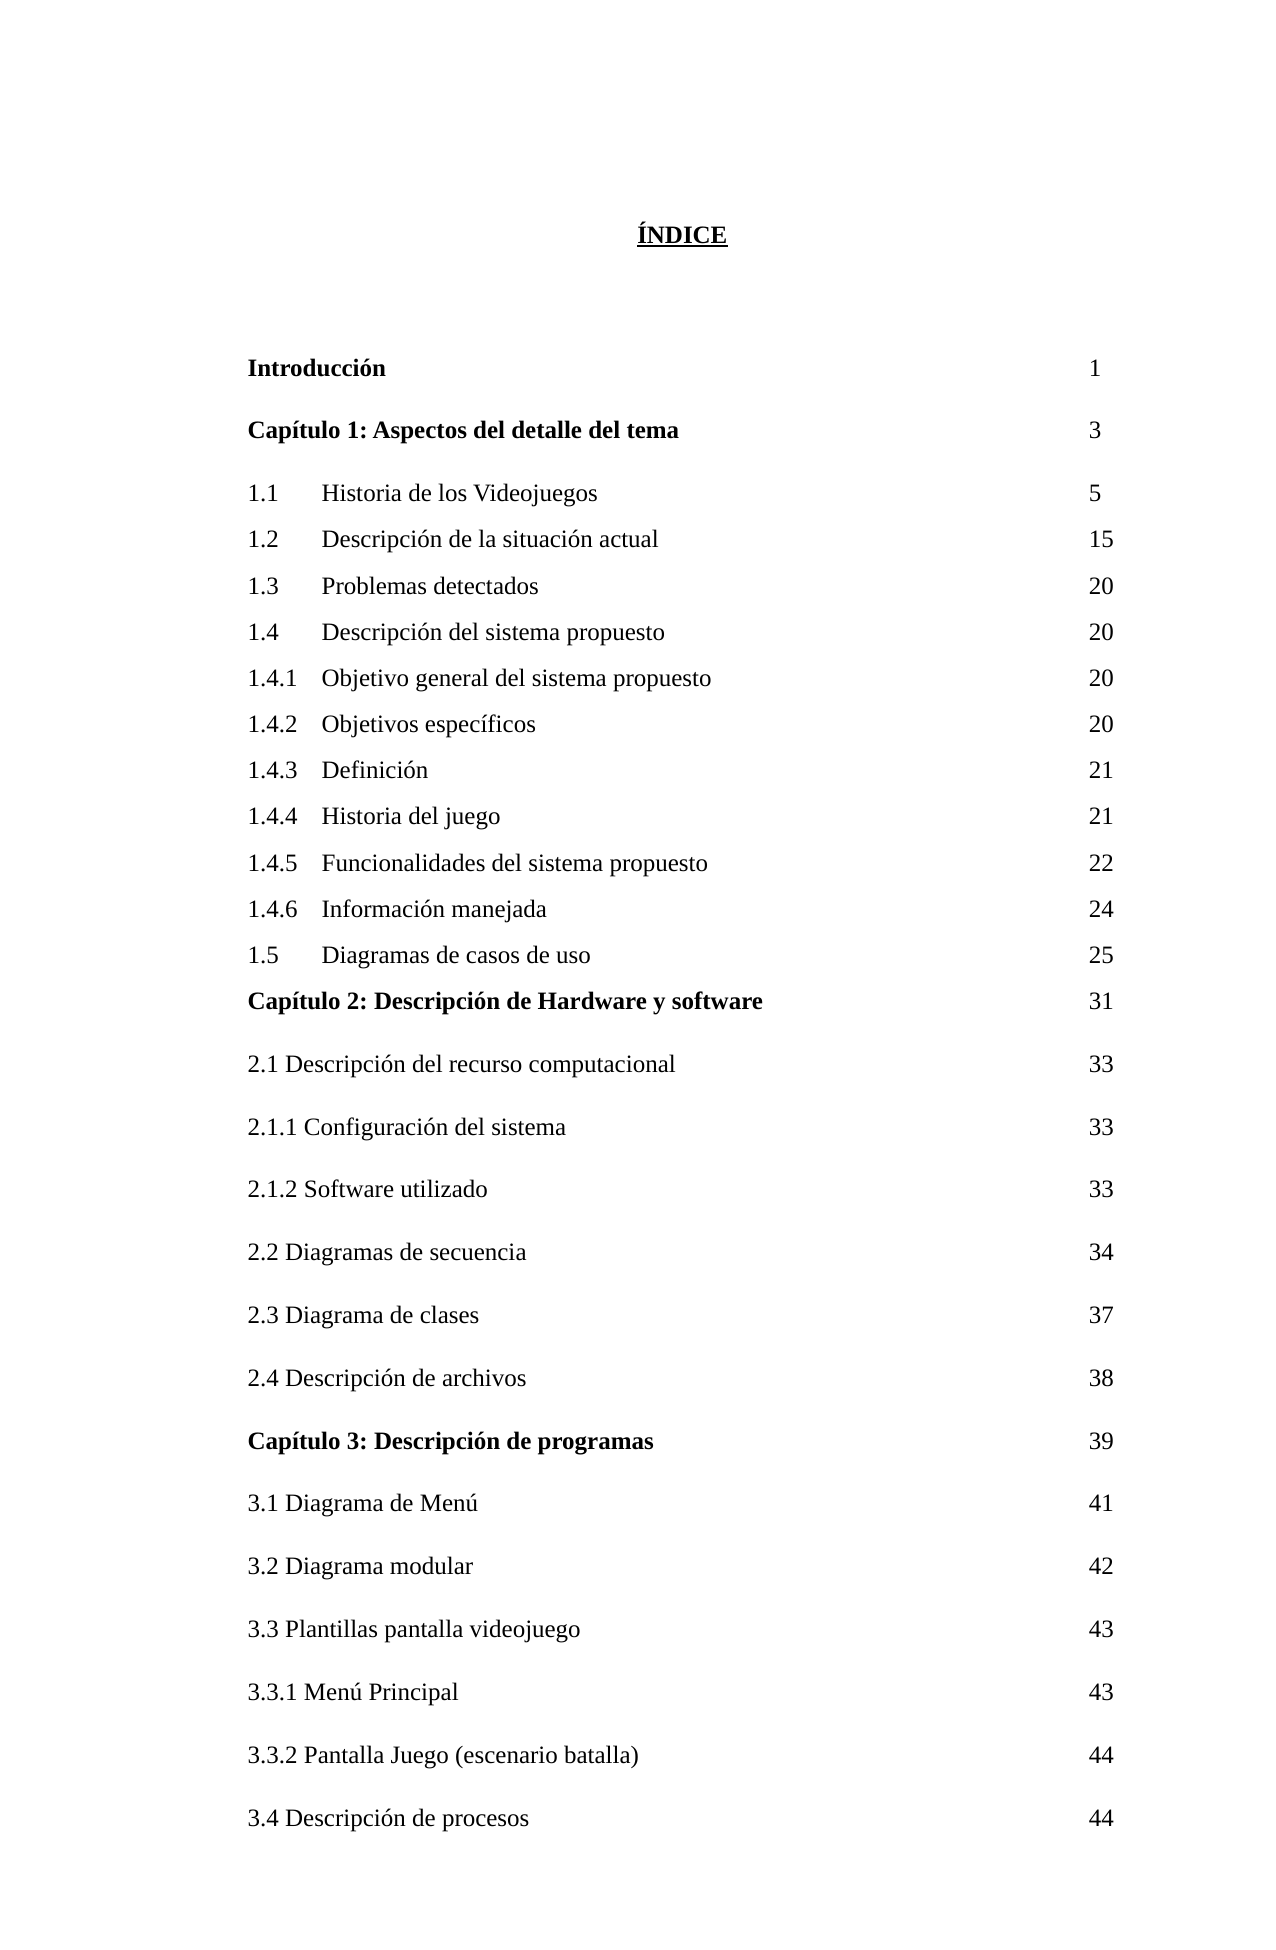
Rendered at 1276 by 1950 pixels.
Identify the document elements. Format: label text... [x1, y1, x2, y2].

table_cell Historia de los Videojuegos [236, 475, 1077, 521]
table_cell Problemas detectados [236, 568, 1077, 614]
table_cell Objetivos específicos [236, 706, 1077, 752]
table_cell 43 [1078, 1611, 1136, 1674]
table_cell 3.3.2 Pantalla Juego (escenario batalla) [236, 1737, 1077, 1799]
table_cell Descripción del sistema propuesto [236, 614, 1077, 660]
table_cell 21 [1078, 752, 1136, 798]
table_cell 33 [1078, 1046, 1136, 1108]
table_cell 20 [1078, 568, 1136, 614]
table_cell 2.1 Descripción del recurso computacional [236, 1046, 1077, 1108]
table_header 1 [1078, 350, 1136, 412]
table_cell 33 [1078, 1109, 1136, 1171]
table_cell 43 [1078, 1674, 1136, 1737]
table_cell 2.3 Diagrama de clases [236, 1297, 1077, 1360]
table_cell Descripción de la situación actual [236, 521, 1077, 568]
table_cell 22 [1078, 845, 1136, 891]
table_cell 3.4 Descripción de procesos [236, 1800, 1077, 1862]
table_cell Capítulo 3: Descripción de programas [236, 1423, 1077, 1485]
table_cell 44 [1078, 1737, 1136, 1799]
table_cell 3.2 Diagrama modular [236, 1548, 1077, 1611]
table_cell Información manejada [236, 891, 1077, 937]
table_cell 38 [1078, 1360, 1136, 1423]
table_cell 44 [1078, 1800, 1136, 1862]
table_cell 15 [1078, 521, 1136, 568]
table_cell Diagramas de casos de uso [236, 937, 1077, 983]
table_cell 20 [1078, 706, 1136, 752]
table_cell 3.3.1 Menú Principal [236, 1674, 1077, 1737]
table_cell Definición [236, 752, 1077, 798]
table_cell 42 [1078, 1548, 1136, 1611]
table_cell 20 [1078, 614, 1136, 660]
table_cell 5 [1078, 475, 1136, 521]
table_cell 33 [1078, 1171, 1136, 1234]
table_cell 31 [1078, 983, 1136, 1046]
table_cell Objetivo general del sistema propuesto [236, 660, 1077, 706]
table_cell 3.3 Plantillas pantalla videojuego [236, 1611, 1077, 1674]
table_cell 37 [1078, 1297, 1136, 1360]
table_cell 39 [1078, 1423, 1136, 1485]
table_cell 34 [1078, 1234, 1136, 1297]
table_cell Capítulo 2: Descripción de Hardware y software [236, 983, 1077, 1046]
table_cell 2.4 Descripción de archivos [236, 1360, 1077, 1423]
table_cell 3 [1078, 413, 1136, 475]
table_cell 41 [1078, 1485, 1136, 1548]
table_cell 2.1.1 Configuración del sistema [236, 1109, 1077, 1171]
table_cell 2.1.2 Software utilizado [236, 1171, 1077, 1234]
table_cell 20 [1078, 660, 1136, 706]
table_cell Funcionalidades del sistema propuesto [236, 845, 1077, 891]
table_cell 21 [1078, 798, 1136, 844]
table_header Introducción [236, 350, 1077, 412]
subtitle ÍNDICE [236, 220, 1128, 249]
table_cell Historia del juego [236, 798, 1077, 844]
table_cell 3.1 Diagrama de Menú [236, 1485, 1077, 1548]
table_cell 25 [1078, 937, 1136, 983]
table_cell 24 [1078, 891, 1136, 937]
table_cell Capítulo 1: Aspectos del detalle del tema [236, 413, 1077, 475]
table_cell 2.2 Diagramas de secuencia [236, 1234, 1077, 1297]
